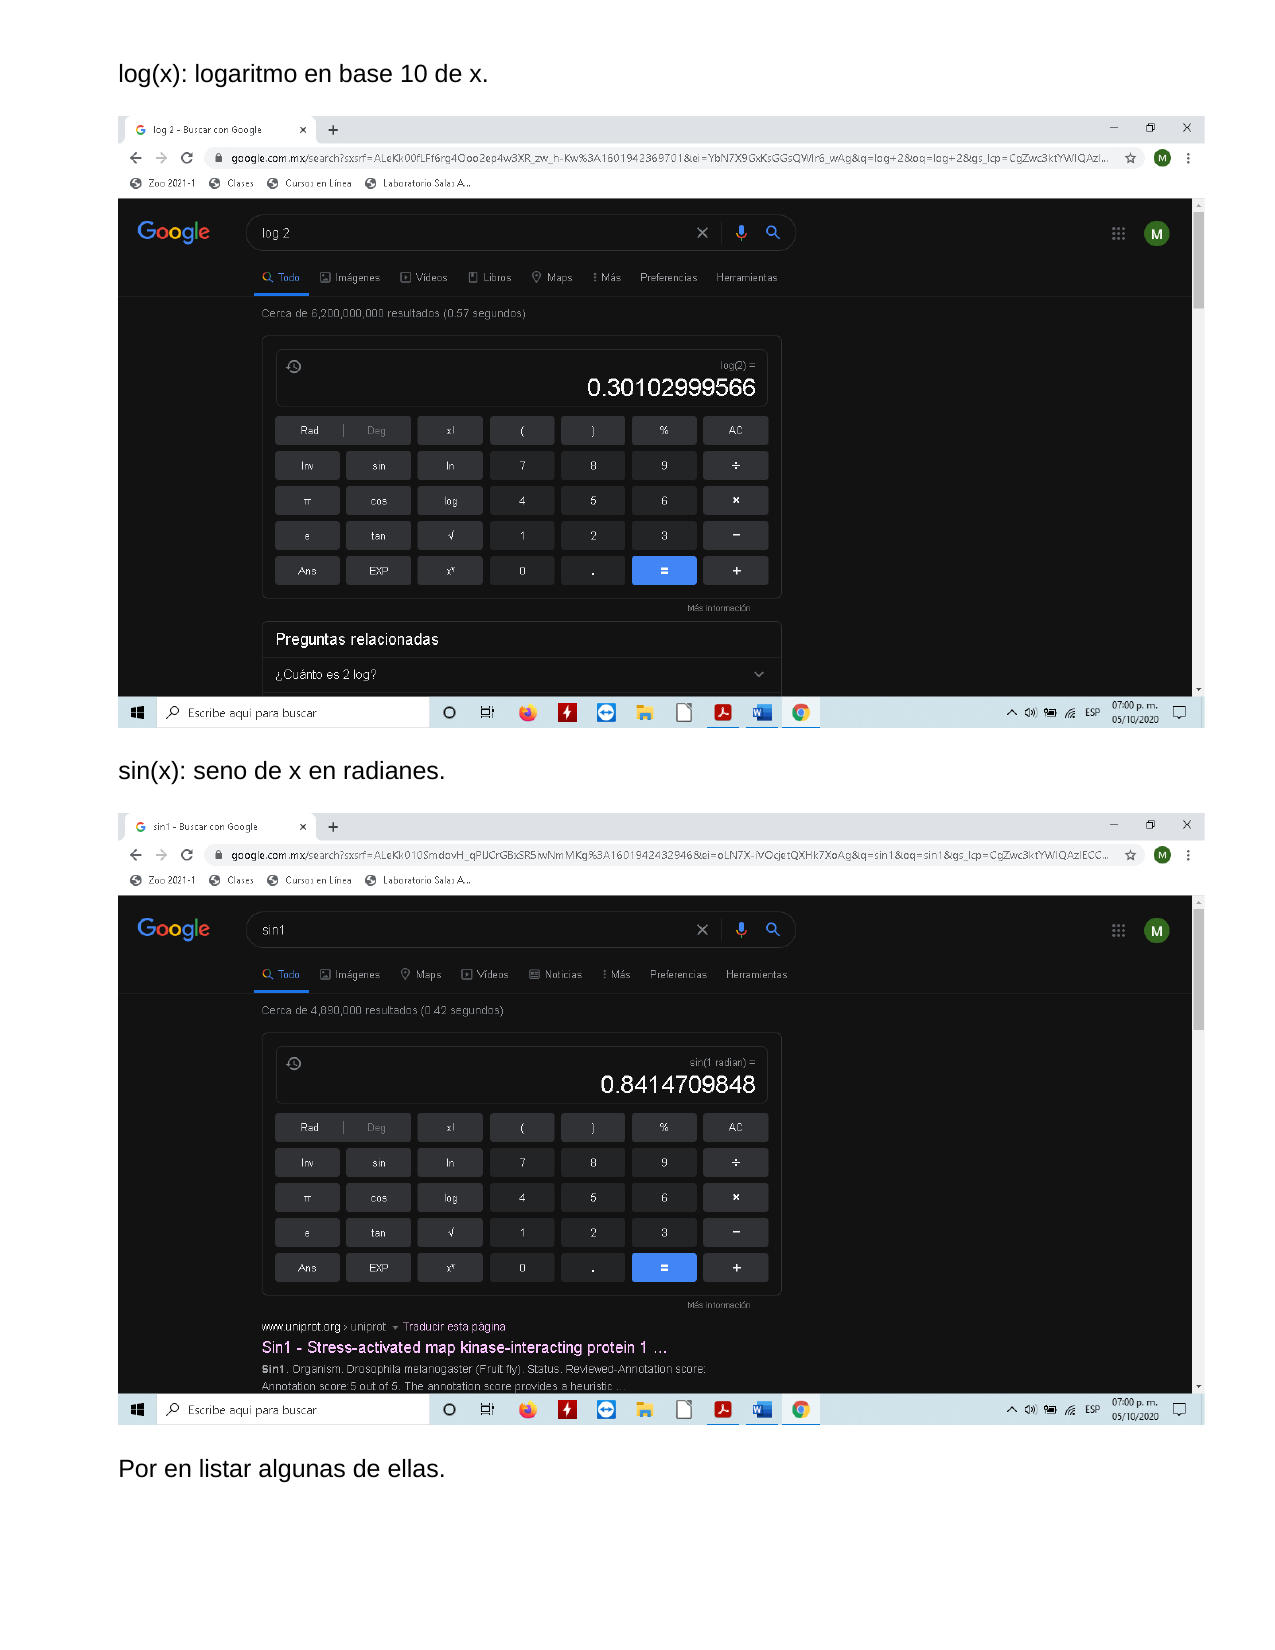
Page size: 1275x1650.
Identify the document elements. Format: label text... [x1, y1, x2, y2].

text sin(x): seno de x en radianes. [118, 756, 1205, 785]
text log(x): logaritmo en base 10 de x. [118, 59, 1205, 88]
text Por en listar algunas de ellas. [118, 1453, 1205, 1482]
